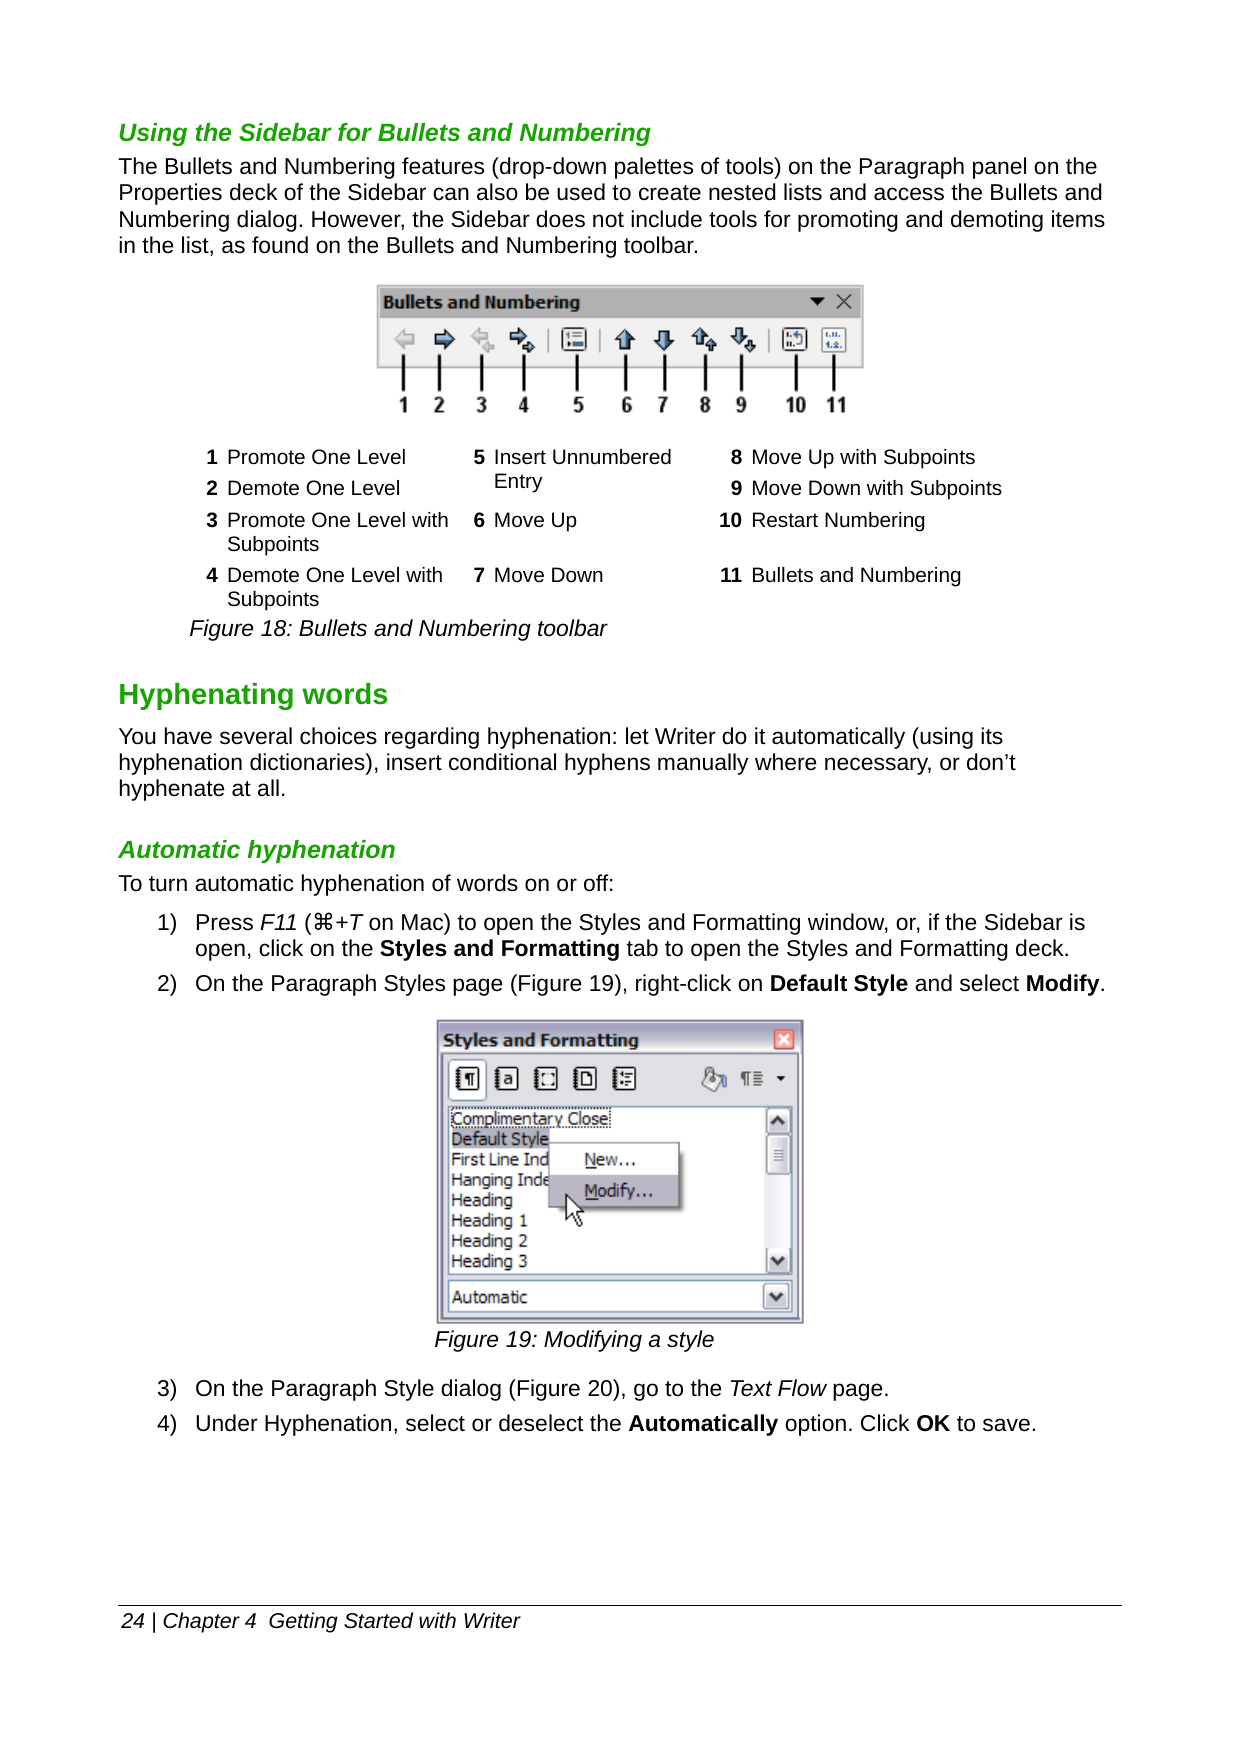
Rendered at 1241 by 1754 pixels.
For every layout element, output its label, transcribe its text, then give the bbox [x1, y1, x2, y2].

table_cell Move Up [488, 505, 708, 560]
table_header Insert Unnumbered Entry [488, 442, 708, 504]
subtitle Automatic hyphenation [118, 835, 1122, 864]
table_cell 6 [460, 505, 488, 560]
table_cell Bullets and Numbering [745, 560, 1051, 615]
table_cell Demote One Level with Subpoints [221, 560, 460, 615]
table_cell Move Down with Subpoints [745, 473, 1051, 504]
table_header 8 [708, 442, 745, 473]
text To turn automatic hyphenation of words on or off: [118, 869, 1122, 896]
text Figure 19: Modifying a style [434, 1327, 806, 1352]
table_header Move Up with Subpoints [745, 442, 1051, 473]
table_cell 4 [189, 560, 221, 615]
table_cell Move Down [488, 560, 708, 615]
picture [374, 282, 867, 430]
table_cell Restart Numbering [745, 505, 1051, 560]
table_cell 3 [189, 505, 221, 560]
table_cell 11 [708, 560, 745, 615]
table_cell 2 [189, 473, 221, 504]
table_cell 10 [708, 505, 745, 560]
table_header Promote One Level [221, 442, 460, 473]
list Under Hyphenation, select or deselect the Automatically option. Click OK to save. [177, 1410, 1122, 1436]
text Figure 18: Bullets and Numbering toolbar [189, 615, 1051, 642]
list Press F11 (⌘+T on Mac) to open the Styles and Formatting window, or, if the Sidebar is open, click on the Styles and Formatting tab to open the Styles and Formatting deck. [177, 908, 1122, 961]
table_cell Promote One Level with Subpoints [221, 505, 460, 560]
subtitle Hyphenating words [118, 677, 1122, 711]
picture [434, 1017, 807, 1327]
table_cell 7 [460, 560, 488, 615]
table_header 5 [460, 442, 488, 504]
list On the Paragraph Styles page (Figure 19), right-click on Default Style and select Modify. [177, 970, 1122, 996]
list On the Paragraph Style dialog (Figure 20), go to the Text Flow page. [177, 1374, 1122, 1401]
table_cell Demote One Level [221, 473, 460, 504]
subtitle Using the Sidebar for Bullets and Numbering [118, 118, 1122, 147]
text You have several choices regarding hyphenation: let Writer do it automatically (using its hyphenation dictionaries), insert conditional hyphens manually where necessary, or don’t hyphenate at all. [118, 723, 1122, 802]
table_cell 9 [708, 473, 745, 504]
text The Bullets and Numbering features (drop-down palettes of tools) on the Paragraph panel on the Properties deck of the Sidebar can also be used to create nested lists and access the Bullets and Numbering dialog. However, the Sidebar does not include tools for promoting and demoting items in the list, as found on the Bullets and Numbering toolbar. [118, 153, 1122, 258]
table_header 1 [189, 442, 221, 473]
